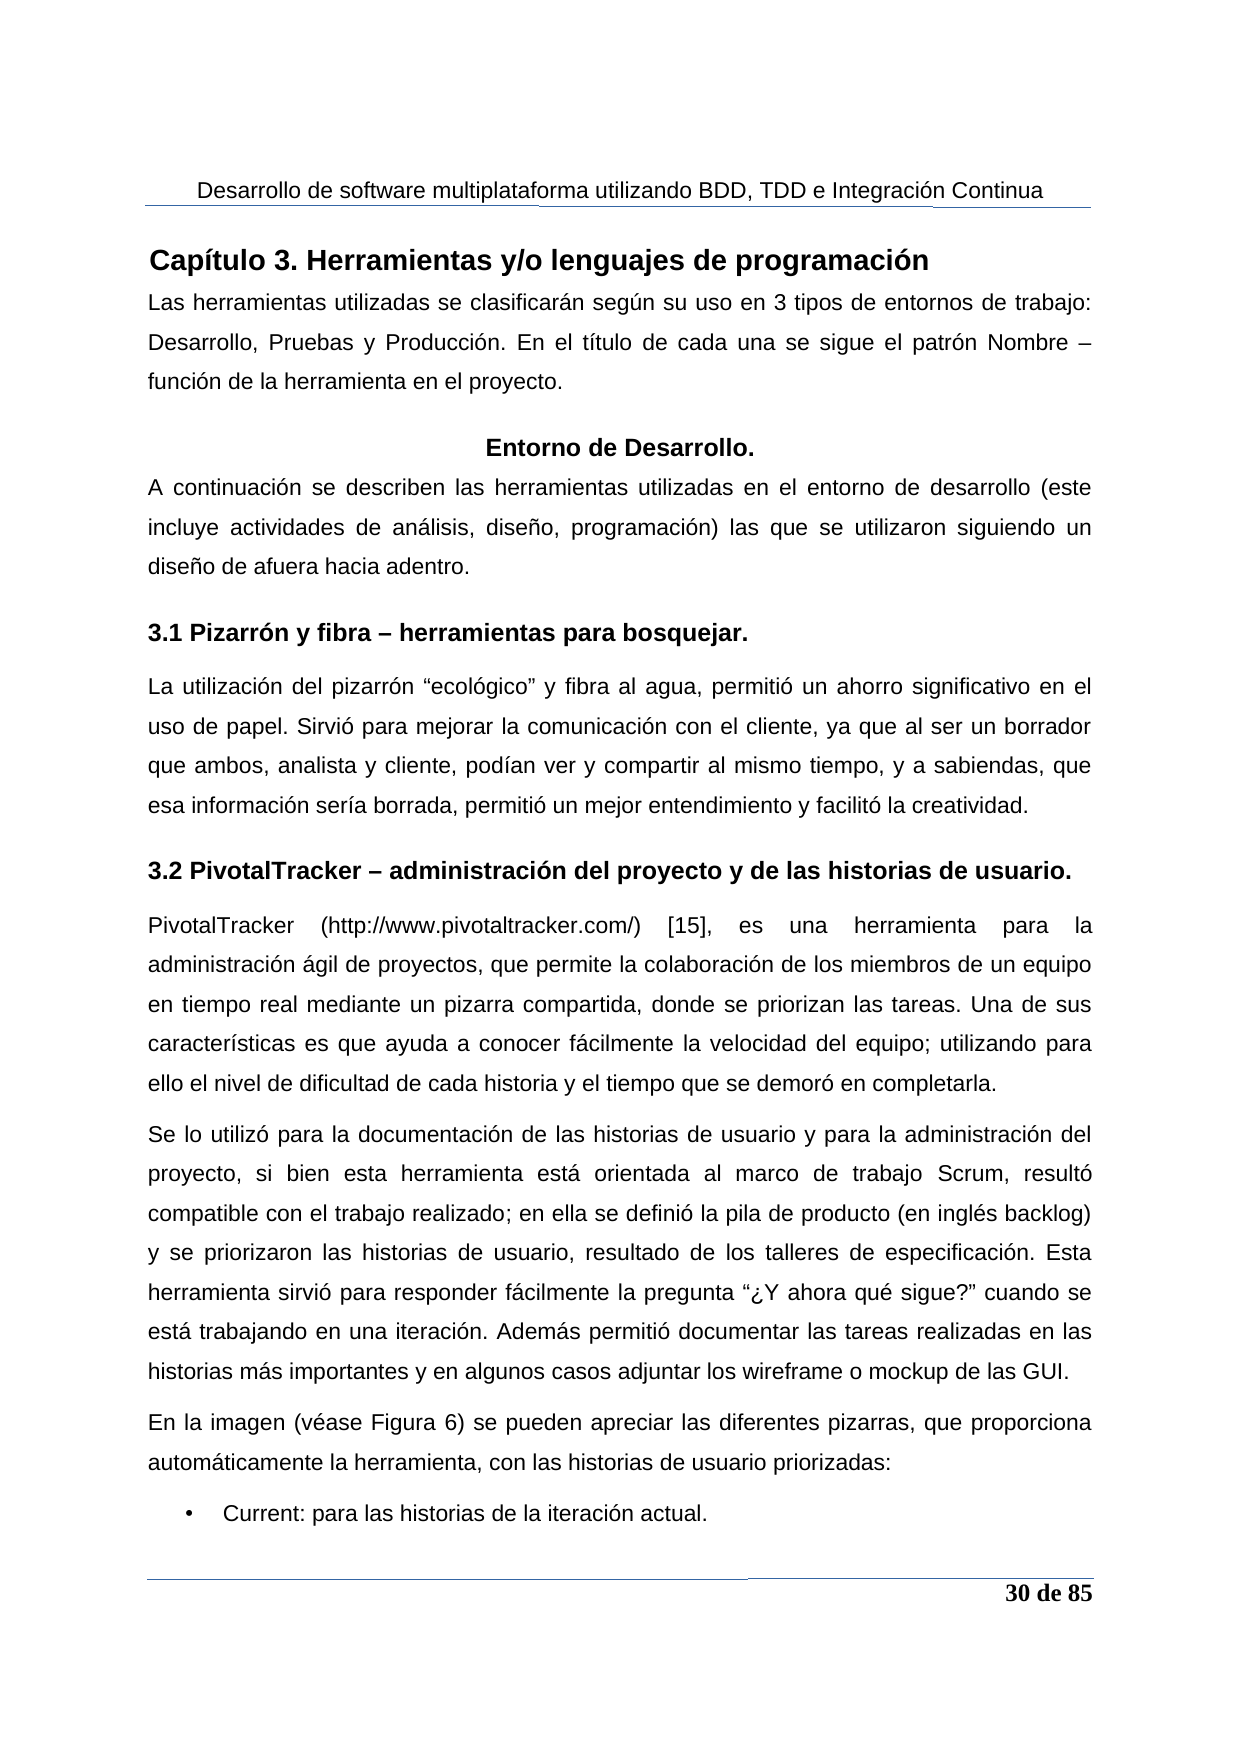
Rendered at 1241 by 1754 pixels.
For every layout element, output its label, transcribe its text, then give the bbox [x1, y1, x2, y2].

text Se lo utilizó para la documentación de las historias de usuario y para la administración del proyecto, si bien esta herramienta está orientada al marco de trabajo Scrum, resultó compatible con el trabajo realizado; en ella se definió la pila de producto (en inglés backlog) y se priorizaron las historias de usuario, resultado de los talleres de especificación. Esta herramienta sirvió para responder fácilmente la pregunta “¿Y ahora qué sigue?” cuando se está trabajando en una iteración. Además permitió documentar las tareas realizadas en las historias más importantes y en algunos casos adjuntar los wireframe o mockup de las GUI. [148, 1121, 1093, 1384]
text La utilización del pizarrón “ecológico” y fibra al agua, permitió un ahorro significativo en el uso de papel. Sirvió para mejorar la comunicación con el cliente, ya que al ser un borrador que ambos, analista y cliente, podían ver y compartir al mismo tiempo, y a sabiendas, que esa información sería borrada, permitió un mejor entendimiento y facilitó la creatividad. [148, 673, 1093, 818]
text Las herramientas utilizadas se clasificarán según su uso en 3 tipos de entornos de trabajo: Desarrollo, Pruebas y Producción. En el título de cada una se sigue el patrón Nombre – función de la herramienta en el proyecto. [148, 289, 1093, 395]
list Current: para las historias de la iteración actual. [185, 1500, 1093, 1526]
text PivotalTracker (http://www.pivotaltracker.com/) [15], es una herramienta para la administración ágil de proyectos, que permite la colaboración de los miembros de un equipo en tiempo real mediante un pizarra compartida, donde se priorizan las tareas. Una de sus características es que ayuda a conocer fácilmente la velocidad del equipo; utilizando para ello el nivel de dificultad de cada historia y el tiempo que se demoró en completarla. [148, 912, 1093, 1096]
text A continuación se describen las herramientas utilizadas en el entorno de desarrollo (este incluye actividades de análisis, diseño, programación) las que se utilizaron siguiendo un diseño de afuera hacia adentro. [148, 474, 1093, 579]
subtitle Entorno de Desarrollo. [148, 433, 1093, 462]
subtitle Capítulo 3. Herramientas y/o lenguajes de programación [148, 243, 1093, 277]
subtitle 3.1 Pizarrón y fibra – herramientas para bosquejar. [148, 617, 1093, 646]
text En la imagen (véase Figura 6) se pueden apreciar las diferentes pizarras, que proporciona automáticamente la herramienta, con las historias de usuario priorizadas: [148, 1409, 1093, 1475]
subtitle 3.2 PivotalTracker – administración del proyecto y de las historias de usuario. [148, 856, 1093, 885]
